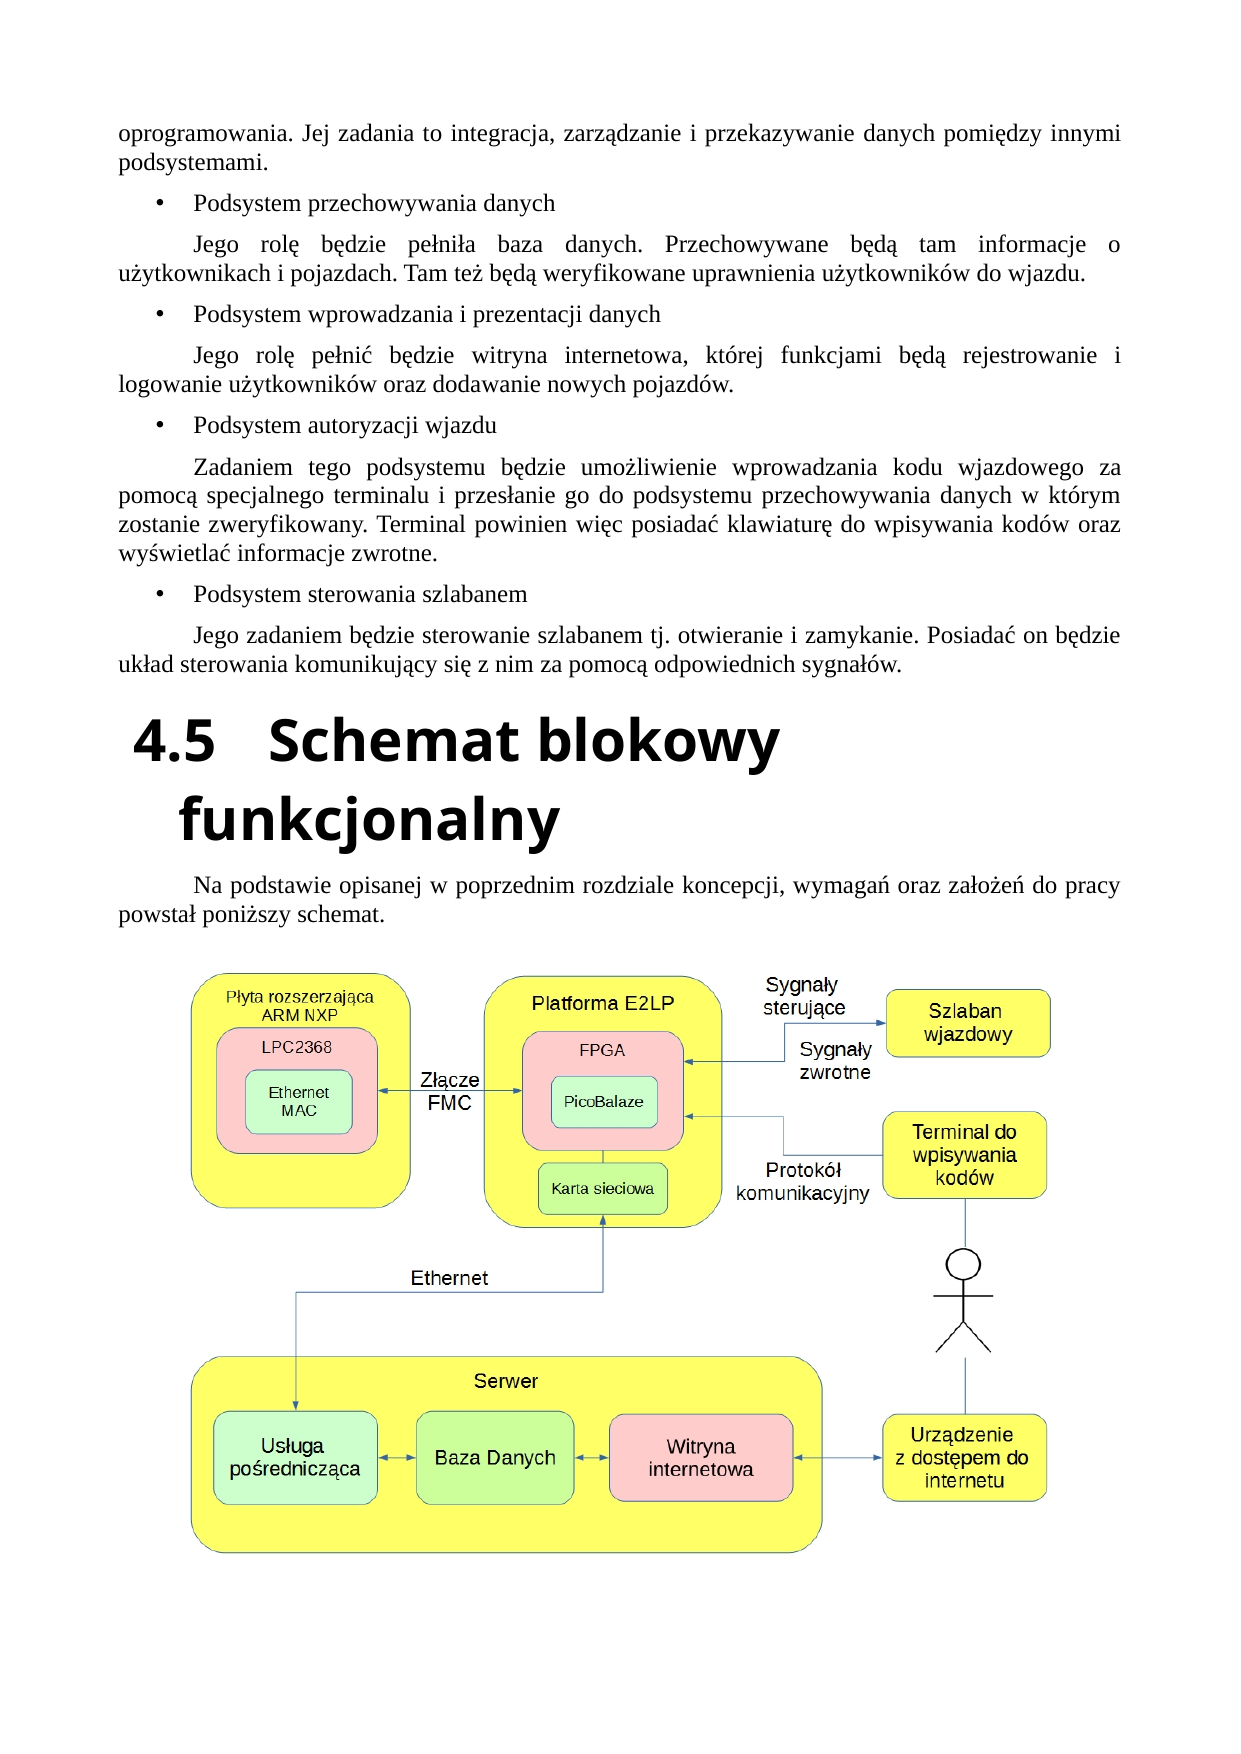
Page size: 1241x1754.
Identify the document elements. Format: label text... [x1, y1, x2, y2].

list Podsystem wprowadzania i prezentacji danych [156, 299, 1122, 328]
list Podsystem autoryzacji wjazdu [156, 411, 1122, 439]
text Na podstawie opisanej w poprzednim rozdziale koncepcji, wymagań oraz założeń do pracy powstał poniższy schemat. [118, 870, 1122, 928]
text Jego zadaniem będzie sterowanie szlabanem tj. otwieranie i zamykanie. Posiadać on będzie układ sterowania komunikujący się z nim za pomocą odpowiednich sygnałów. [118, 621, 1122, 678]
list Podsystem sterowania szlabanem [156, 579, 1122, 608]
list Podsystem przechowywania danych [156, 188, 1122, 217]
picture [142, 940, 1098, 1590]
text Jego rolę pełnić będzie witryna internetowa, której funkcjami będą rejestrowanie i logowanie użytkowników oraz dodawanie nowych pojazdów. [118, 341, 1122, 398]
text Jego rolę będzie pełniła baza danych. Przechowywane będą tam informacje o użytkownikach i pojazdach. Tam też będą weryfikowane uprawnienia użytkowników do wjazdu. [118, 229, 1122, 287]
text Zadaniem tego podsystemu będzie umożliwienie wprowadzania kodu wjazdowego za pomocą specjalnego terminalu i przesłanie go do podsystemu przechowywania danych w którym zostanie zweryfikowany. Terminal powinien więc posiadać klawiaturę do wpisywania kodów oraz wyświetlać informacje zwrotne. [118, 452, 1122, 567]
subtitle Schemat blokowy funkcjonalny [118, 699, 1122, 858]
text oprogramowania. Jej zadania to integracja, zarządzanie i przekazywanie danych pomiędzy innymi podsystemami. [118, 118, 1122, 176]
